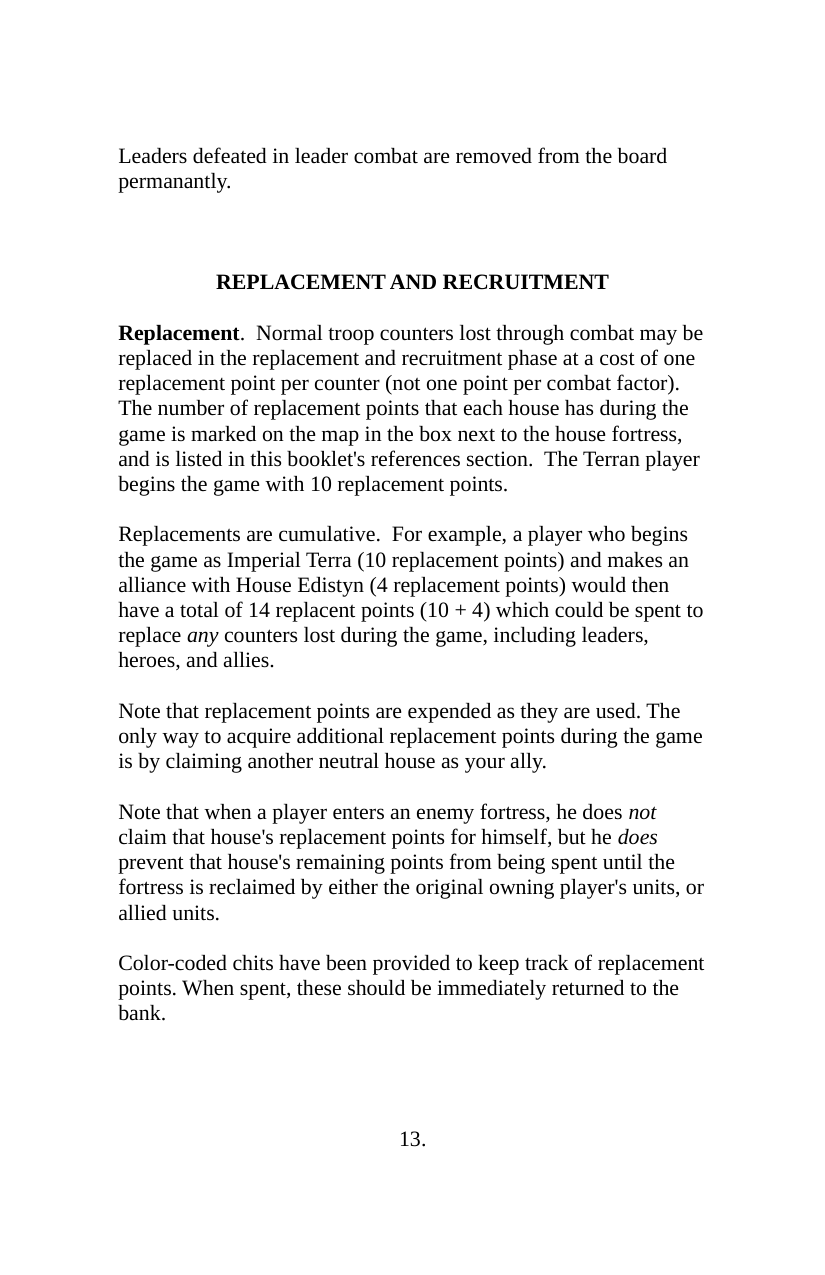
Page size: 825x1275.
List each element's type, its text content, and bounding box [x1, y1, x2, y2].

text Replacements are cumulative. For example, a player who begins the game as Imperial Terra (10 replacement points) and makes an alliance with House Edistyn (4 replacement points) would then have a total of 14 replacent points (10 + 4) which could be spent to replace any counters lost during the game, including leaders, heroes, and allies. [118, 521, 707, 673]
text Color-coded chits have been provided to keep track of replacement points. When spent, these should be immediately returned to the bank. [118, 950, 707, 1026]
text Note that when a player enters an enemy fortress, he does not claim that house's replacement points for himself, but he does prevent that house's remaining points from being spent until the fortress is reclaimed by either the original owning player's units, or allied units. [118, 799, 707, 925]
text Note that replacement points are expended as they are used. The only way to acquire additional replacement points during the game is by claiming another neutral house as your ally. [118, 698, 707, 773]
text Replacement. Normal troop counters lost through combat may be replaced in the replacement and recruitment phase at a cost of one replacement point per counter (not one point per combat factor). The number of replacement points that each house has during the game is marked on the map in the box next to the house fortress, and is listed in this booklet's references section. The Terran player begins the game with 10 replacement points. [118, 320, 707, 496]
text Leaders defeated in leader combat are removed from the board permanantly. [118, 143, 707, 194]
text 13. [118, 1126, 707, 1152]
text REPLACEMENT AND RECRUITMENT [118, 269, 707, 294]
